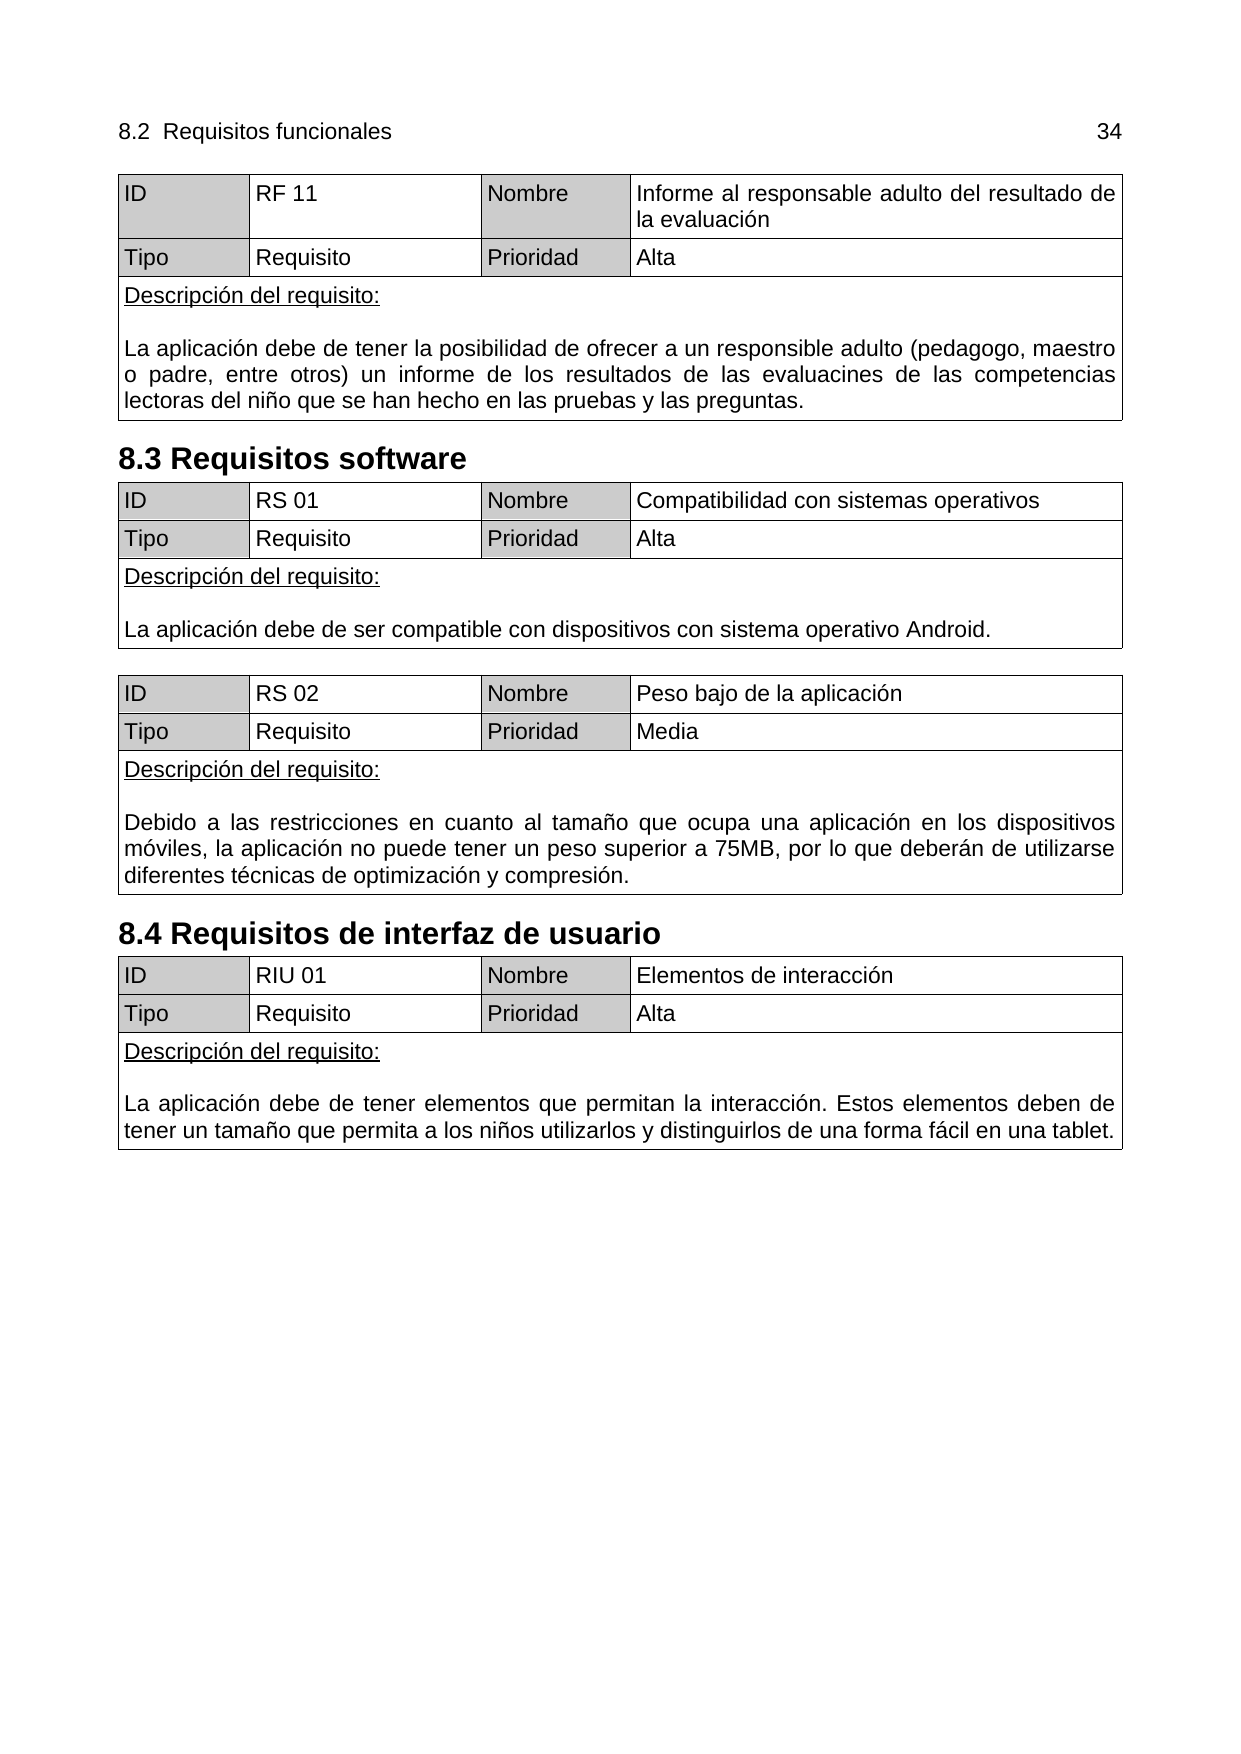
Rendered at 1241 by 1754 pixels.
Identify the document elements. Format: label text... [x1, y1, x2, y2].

table_header RIU 01 [250, 957, 481, 994]
table_cell Alta [631, 995, 1122, 1032]
table_cell Prioridad [482, 714, 630, 750]
table_header Informe al responsable adulto del resultado de la evaluación [631, 175, 1122, 238]
table_header ID [119, 175, 249, 238]
subtitle Requisitos software [118, 440, 1122, 476]
table_cell Tipo [119, 521, 249, 557]
table_cell Descripción del requisito: La aplicación debe de tener elementos que permitan la interacción. Estos elementos deben de tener un tamaño que permita a los niños utilizarlos y distinguirlos de una forma fácil en una tablet. [119, 1033, 1122, 1149]
table_cell Requisito [250, 714, 481, 750]
table_header Compatibilidad con sistemas operativos [631, 483, 1122, 519]
table_cell Media [631, 714, 1122, 750]
table_header ID [119, 676, 249, 712]
table_cell Descripción del requisito: La aplicación debe de tener la posibilidad de ofrecer a un responsible adulto (pedagogo, maestro o padre, entre otros) un informe de los resultados de las evaluacines de las competencias lectoras del niño que se han hecho en las pruebas y las preguntas. [119, 277, 1122, 419]
table_cell Requisito [250, 995, 481, 1032]
table_cell Descripción del requisito: Debido a las restricciones en cuanto al tamaño que ocupa una aplicación en los dispositivos móviles, la aplicación no puede tener un peso superior a 75MB, por lo que deberán de utilizarse diferentes técnicas de optimización y compresión. [119, 751, 1122, 894]
table_cell Prioridad [482, 995, 630, 1032]
table_header RS 01 [250, 483, 481, 519]
table_header Elementos de interacción [631, 957, 1122, 994]
table_header RF 11 [250, 175, 481, 238]
table_cell Tipo [119, 995, 249, 1032]
table_header Nombre [482, 483, 630, 519]
table_header RS 02 [250, 676, 481, 712]
table_header ID [119, 483, 249, 519]
subtitle Requisitos de interfaz de usuario [118, 915, 1122, 951]
table_cell Prioridad [482, 521, 630, 557]
table_header ID [119, 957, 249, 994]
table_cell Descripción del requisito: La aplicación debe de ser compatible con dispositivos con sistema operativo Android. [119, 559, 1122, 648]
table_header Nombre [482, 175, 630, 238]
table_cell Tipo [119, 714, 249, 750]
table_cell Tipo [119, 239, 249, 276]
table_cell Alta [631, 521, 1122, 557]
table_header Peso bajo de la aplicación [631, 676, 1122, 712]
table_header Nombre [482, 676, 630, 712]
table_header Nombre [482, 957, 630, 994]
table_cell Requisito [250, 239, 481, 276]
table_cell Alta [631, 239, 1122, 276]
table_cell Requisito [250, 521, 481, 557]
table_cell Prioridad [482, 239, 630, 276]
